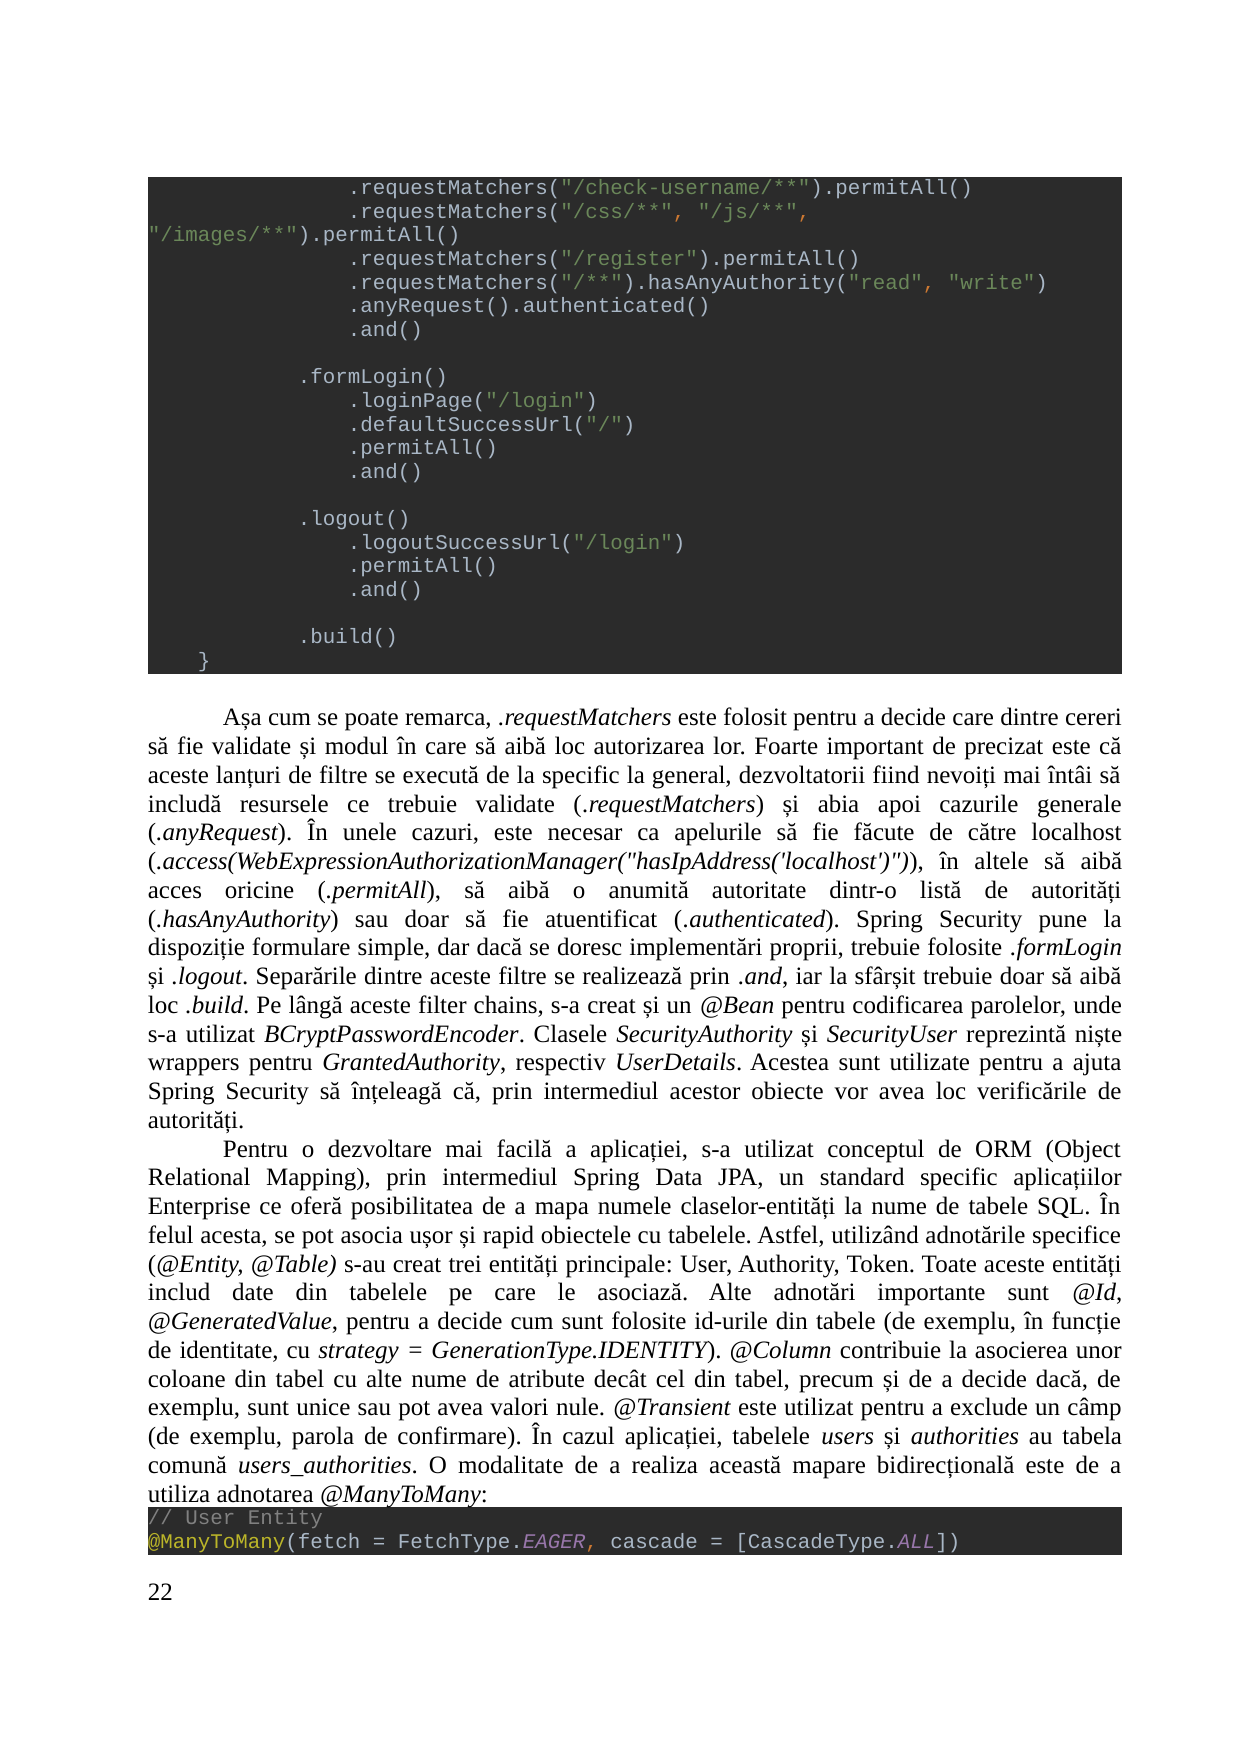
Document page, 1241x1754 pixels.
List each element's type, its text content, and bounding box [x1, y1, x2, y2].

text .requestMatchers("/check-username/**").permitAll() .requestMatchers("/css/**", "/js/**", "/images/**").permitAll() .requestMatchers("/register").permitAll() .requestMatchers("/**").hasAnyAuthority("read", "write") .anyRequest().authenticated() .and() .formLogin() .loginPage("/login") .defaultSuccessUrl("/") .permitAll() .and() .logout() .logoutSuccessUrl("/login") .permitAll() .and() .build() } [148, 177, 1122, 674]
text Așa cum se poate remarca, .requestMatchers este folosit pentru a decide care dintre cereri să fie validate și modul în care să aibă loc autorizarea lor. Foarte important de precizat este că aceste lanțuri de filtre se execută de la specific la general, dezvoltatorii fiind nevoiți mai întâi să includă resursele ce trebuie validate (.requestMatchers) și abia apoi cazurile generale (.anyRequest). În unele cazuri, este necesar ca apelurile să fie făcute de către localhost (.access(WebExpressionAuthorizationManager("hasIpAddress('localhost')")), în altele să aibă acces oricine (.permitAll), să aibă o anumită autoritate dintr-o listă de autorități (.hasAnyAuthority) sau doar să fie atuentificat (.authenticated). Spring Security pune la dispoziție formulare simple, dar dacă se doresc implementări proprii, trebuie folosite .formLogin și .logout. Separările dintre aceste filtre se realizează prin .and, iar la sfârșit trebuie doar să aibă loc .build. Pe lângă aceste filter chains, s-a creat și un @Bean pentru codificarea parolelor, unde s-a utilizat BCryptPasswordEncoder. Clasele SecurityAuthority și SecurityUser reprezintă niște wrappers pentru GrantedAuthority, respectiv UserDetails. Acestea sunt utilizate pentru a ajuta Spring Security să înțeleagă că, prin intermediul acestor obiecte vor avea loc verificările de autorități. [148, 702, 1122, 1134]
text // User Entity @ManyToMany(fetch = FetchType.EAGER, cascade = [CascadeType.ALL]) [148, 1507, 1122, 1555]
text Pentru o dezvoltare mai facilă a aplicației, s-a utilizat conceptul de ORM (Object Relational Mapping), prin intermediul Spring Data JPA, un standard specific aplicațiilor Enterprise ce oferă posibilitatea de a mapa numele claselor-entități la nume de tabele SQL. În felul acesta, se pot asocia ușor și rapid obiectele cu tabelele. Astfel, utilizând adnotările specifice (@Entity, @Table) s-au creat trei entități principale: User, Authority, Token. Toate aceste entități includ date din tabelele pe care le asociază. Alte adnotări importante sunt @Id, @GeneratedValue, pentru a decide cum sunt folosite id-urile din tabele (de exemplu, în funcție de identitate, cu strategy = GenerationType.IDENTITY). @Column contribuie la asocierea unor coloane din tabel cu alte nume de atribute decât cel din tabel, precum și de a decide dacă, de exemplu, sunt unice sau pot avea valori nule. @Transient este utilizat pentru a exclude un câmp (de exemplu, parola de confirmare). În cazul aplicației, tabelele users și authorities au tabela comună users_authorities. O modalitate de a realiza această mapare bidirecțională este de a utiliza adnotarea @ManyToMany: [148, 1134, 1122, 1507]
